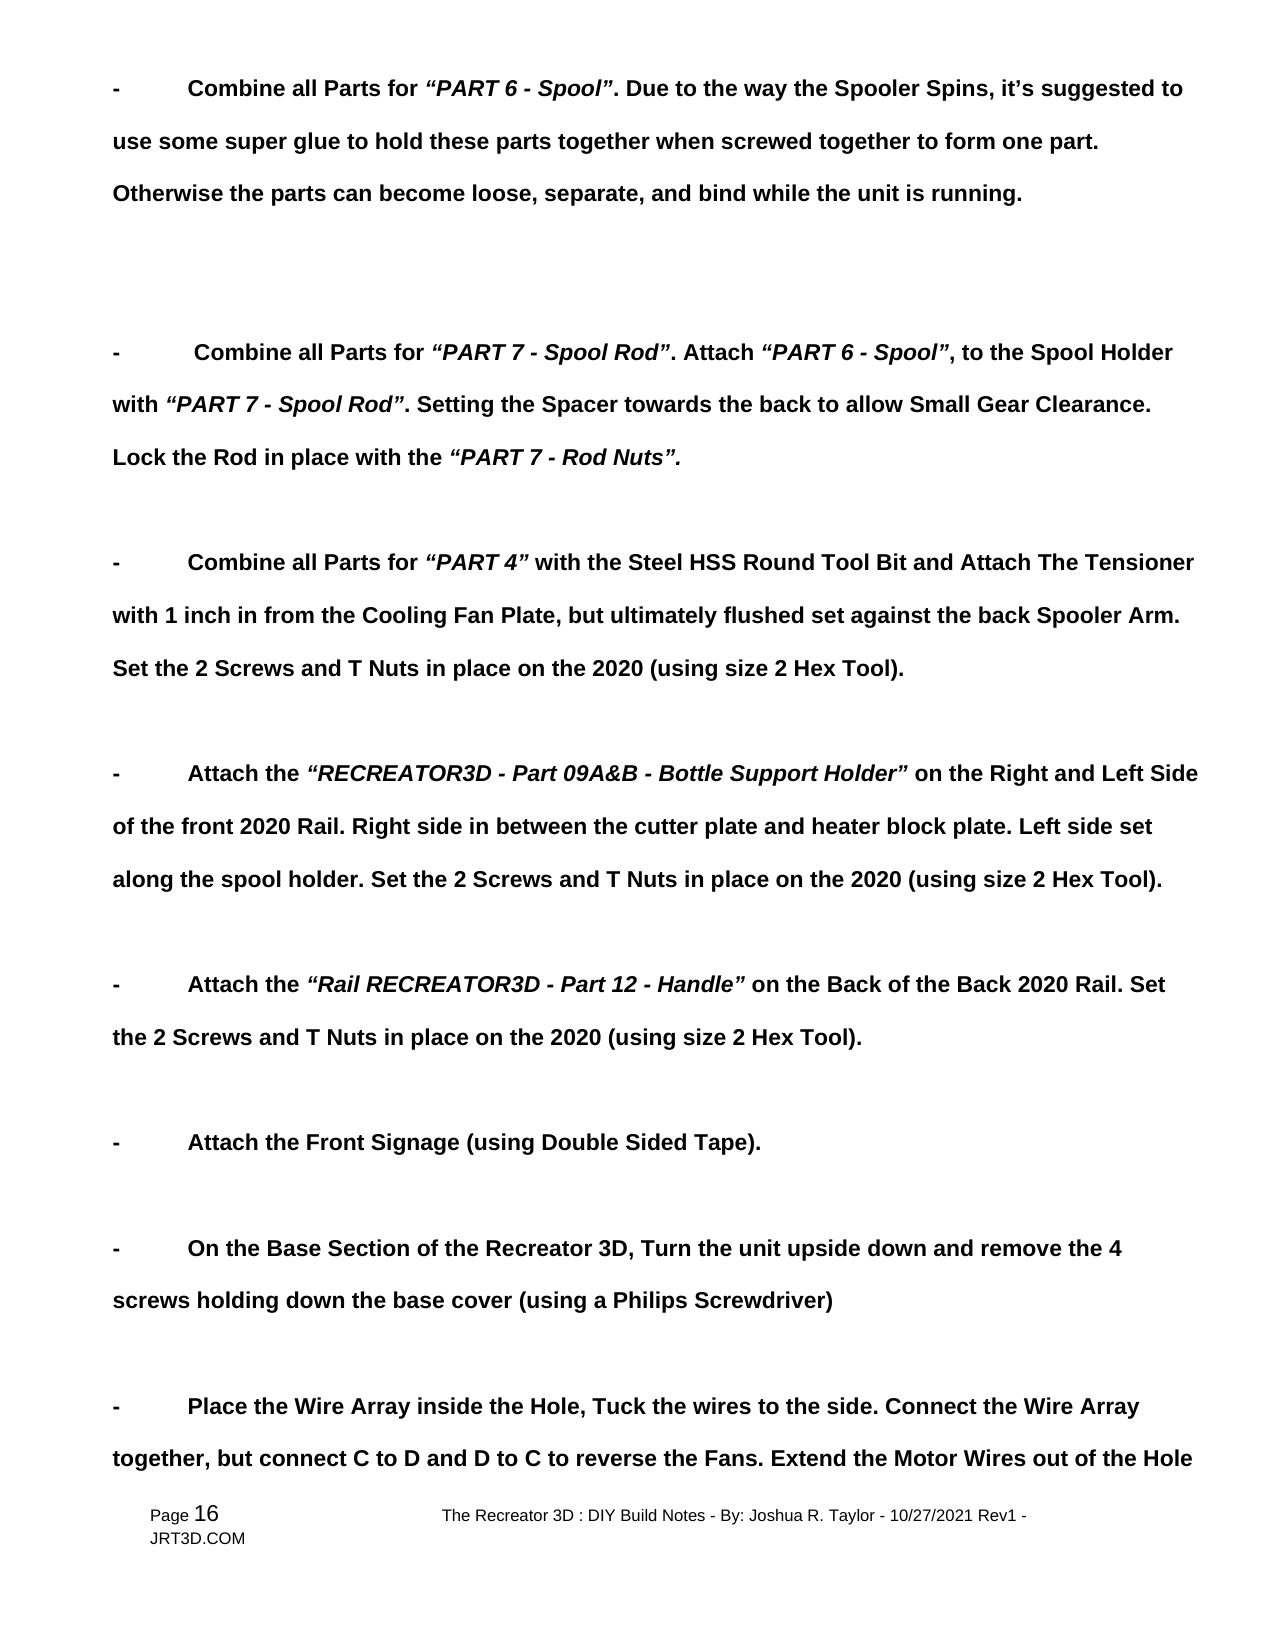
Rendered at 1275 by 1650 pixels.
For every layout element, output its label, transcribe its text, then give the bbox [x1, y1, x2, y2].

text - Attach the Front Signage (using Double Sided Tape). [112, 1129, 1200, 1156]
text - Attach the “RECREATOR3D - Part 09A&B - Bottle Support Holder” on the Right and Left Side of the front 2020 Rail. Right side in between the cutter plate and heater block plate. Left side set along the spool holder. Set the 2 Screws and T Nuts in place on the 2020 (using size 2 Hex Tool). [112, 760, 1200, 892]
text - Attach the “Rail RECREATOR3D - Part 12 - Handle” on the Back of the Back 2020 Rail. Set the 2 Screws and T Nuts in place on the 2020 (using size 2 Hex Tool). [112, 971, 1200, 1050]
text - Combine all Parts for “PART 6 - Spool”. Due to the way the Spooler Spins, it’s suggested to use some super glue to hold these parts together when screwed together to form one part. Otherwise the parts can become loose, separate, and bind while the unit is running. [112, 75, 1200, 259]
text - On the Base Section of the Recreator 3D, Turn the unit upside down and remove the 4 screws holding down the base cover (using a Philips Screwdriver) [112, 1234, 1200, 1314]
text - Combine all Parts for “PART 7 - Spool Rod”. Attach “PART 6 - Spool”, to the Spool Holder with “PART 7 - Spool Rod”. Setting the Spacer towards the back to allow Small Gear Clearance. Lock the Rod in place with the “PART 7 - Rod Nuts”. - Combine all Parts for “PART 4” with the Steel HSS Round Tool Bit and Attach The Tensioner with 1 inch in from the Cooling Fan Plate, but ultimately flushed set against the back Spooler Arm. Set the 2 Screws and T Nuts in place on the 2020 (using size 2 Hex Tool). [112, 286, 1200, 681]
text - Place the Wire Array inside the Hole, Tuck the wires to the side. Connect the Wire Array together, but connect C to D and D to C to reverse the Fans. Extend the Motor Wires out of the Hole [112, 1393, 1200, 1472]
